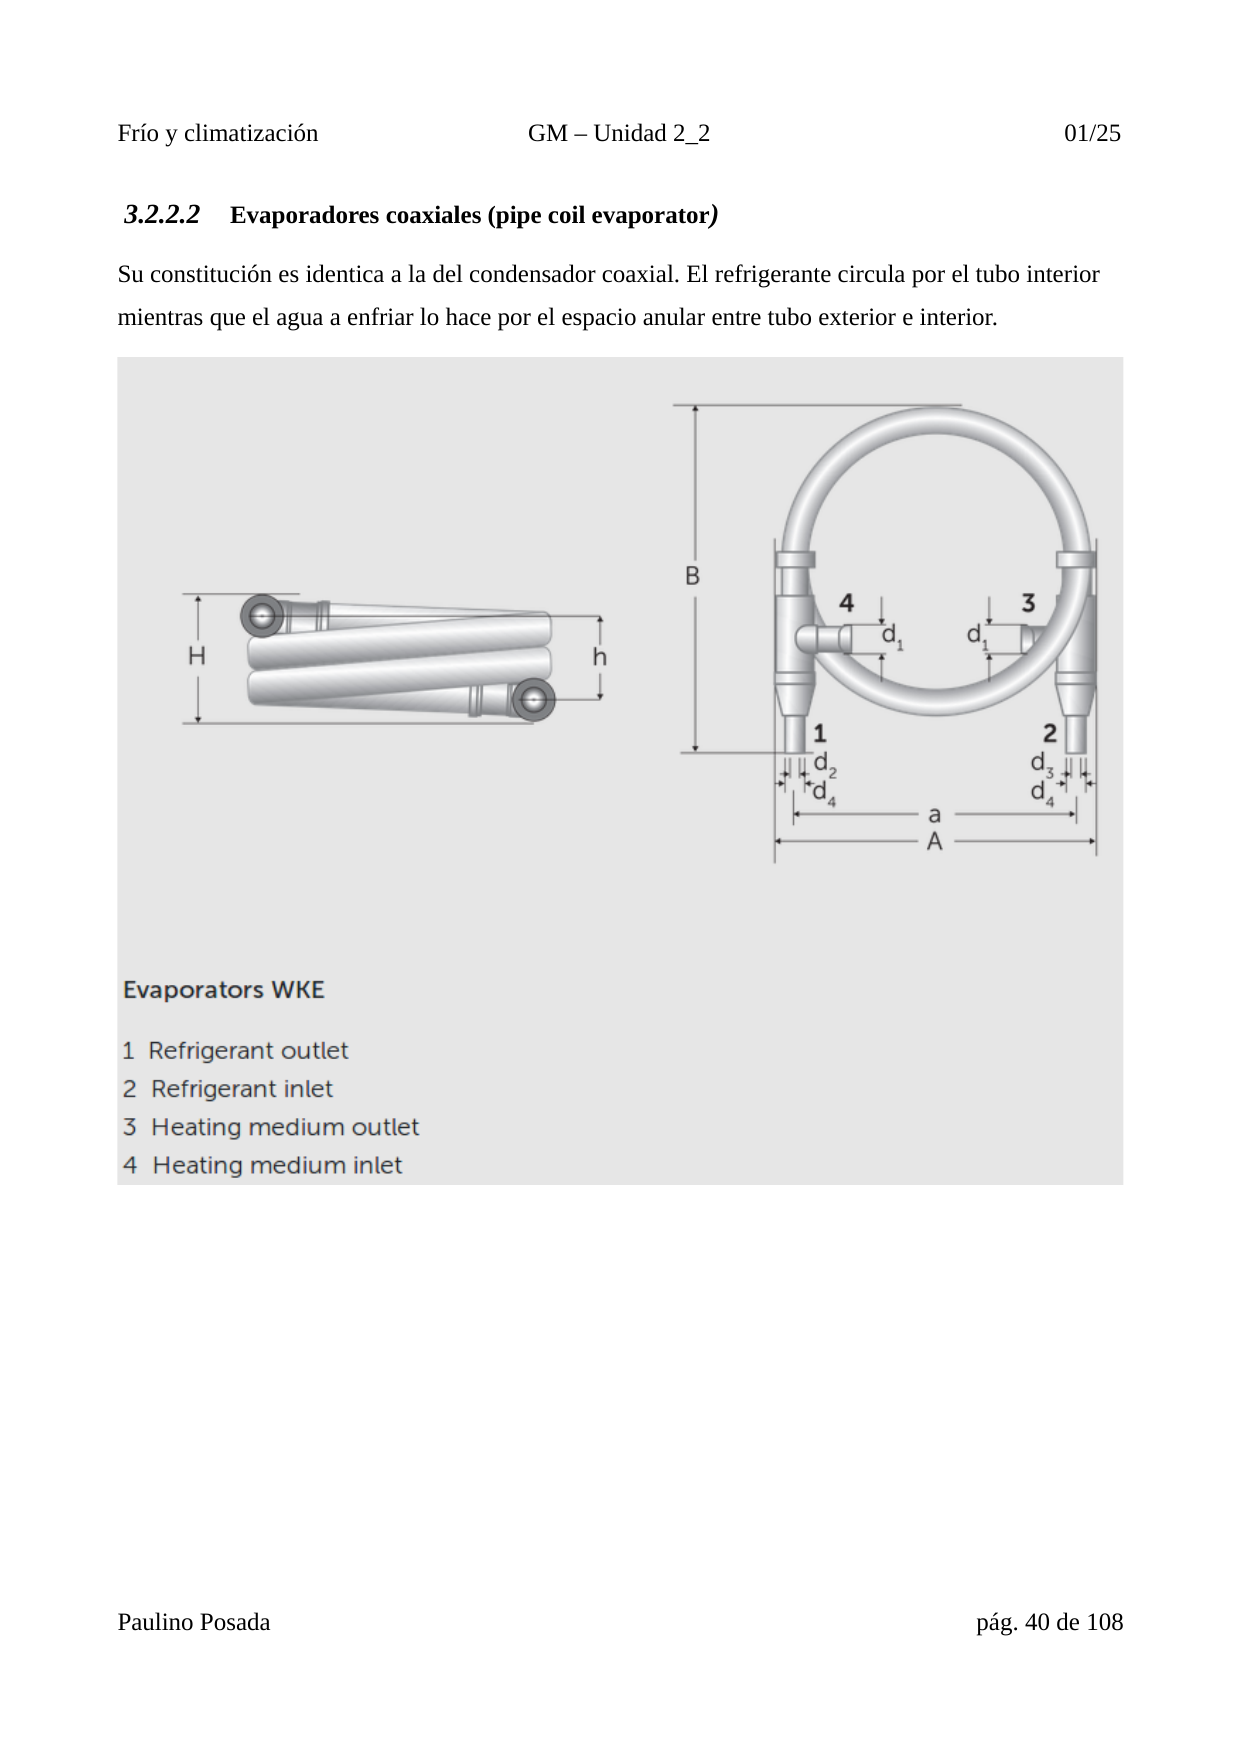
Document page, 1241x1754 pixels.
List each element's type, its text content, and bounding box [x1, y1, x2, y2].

text Su constitución es identica a la del condensador coaxial. El refrigerante circula por el tubo interior mientras que el agua a enfriar lo hace por el espacio anular entre tubo exterior e interior. [117, 259, 1123, 331]
picture [117, 357, 1124, 1185]
subtitle Evaporadores coaxiales (pipe coil evaporator) [117, 197, 1123, 229]
